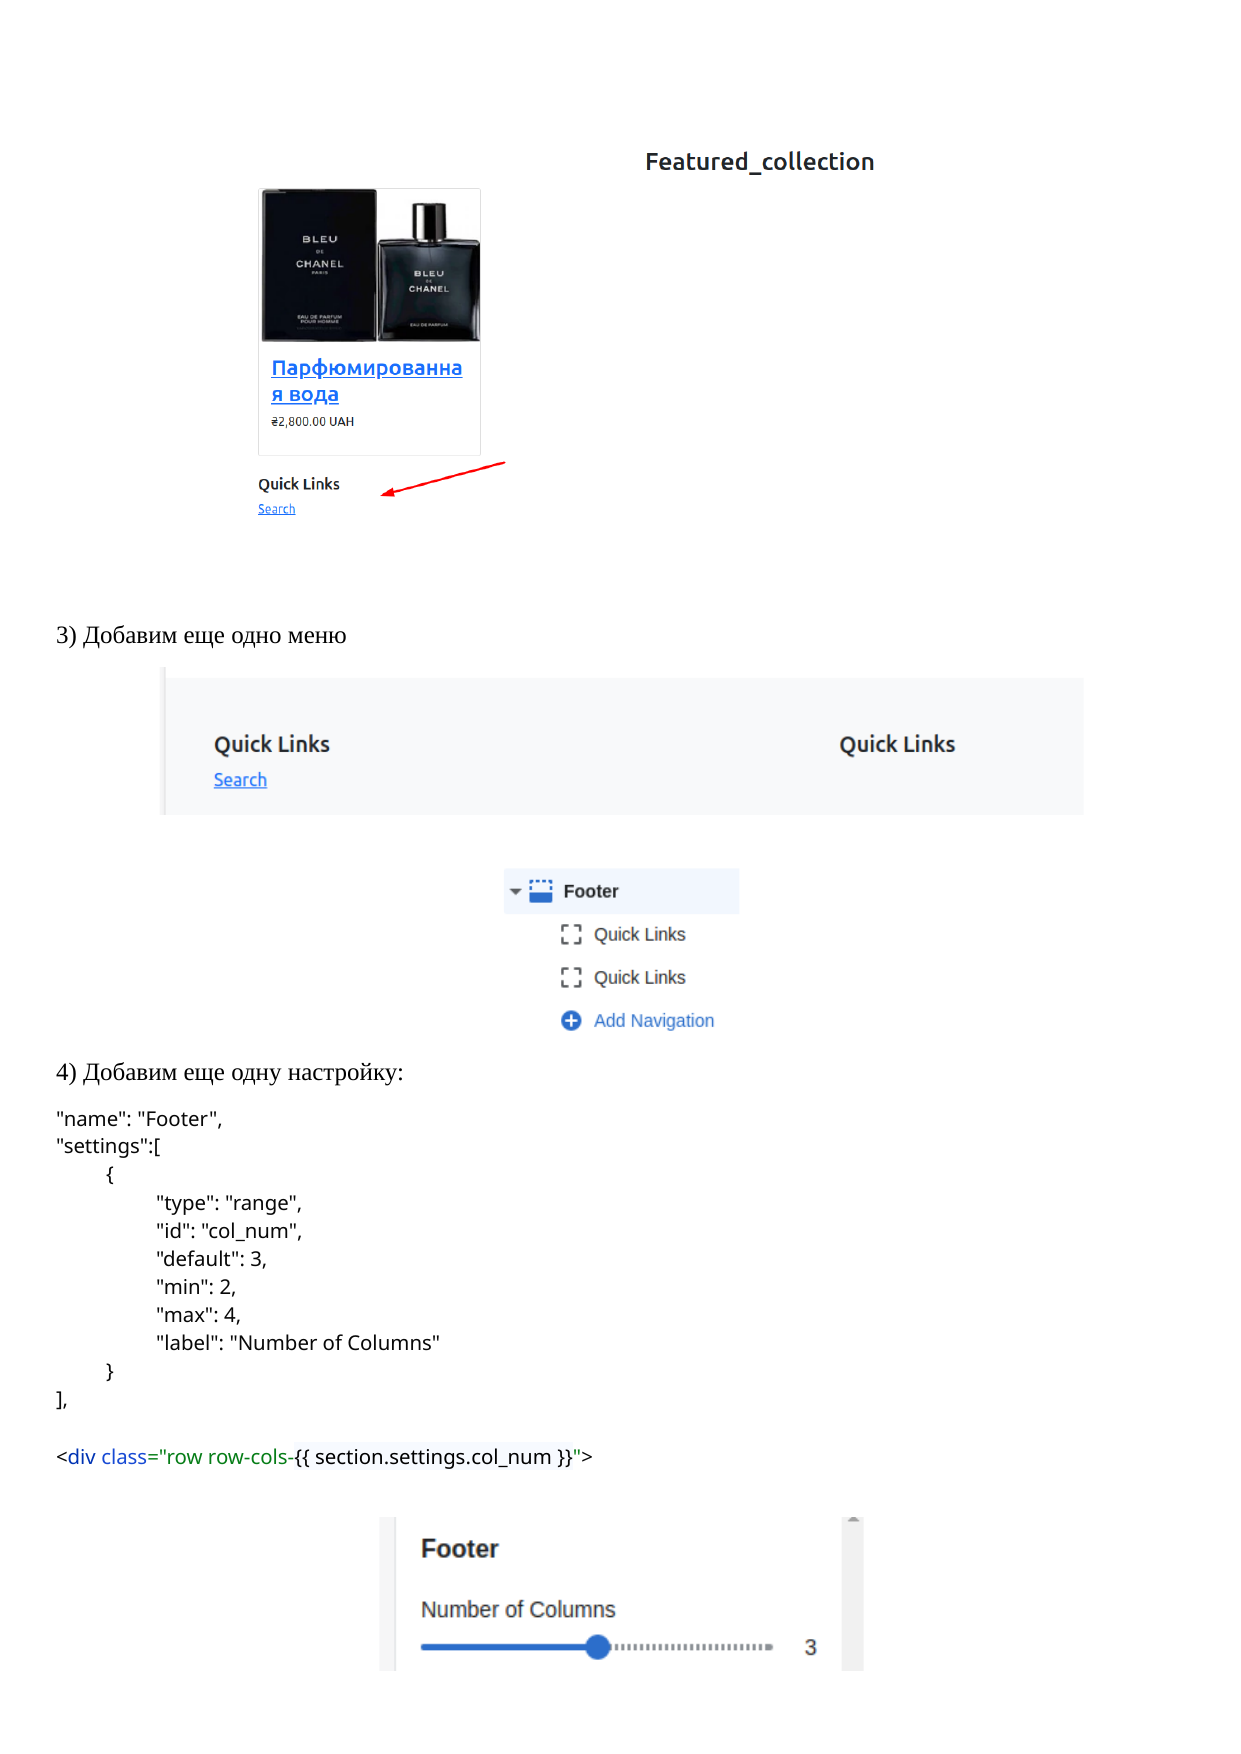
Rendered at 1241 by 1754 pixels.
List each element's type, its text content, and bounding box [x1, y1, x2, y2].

text 4) Добавим еще одну настройку: [56, 1057, 1187, 1085]
text "default": 3, [56, 1244, 1187, 1272]
text { [56, 1160, 1187, 1188]
picture [503, 866, 740, 1041]
picture [379, 1517, 864, 1671]
text <div class="row row-cols-{{ section.settings.col_num }}"> [56, 1442, 1187, 1470]
text "min": 2, [56, 1272, 1187, 1301]
picture [146, 118, 1097, 568]
text "label": "Number of Columns" [56, 1329, 1187, 1357]
text } [56, 1357, 1187, 1385]
text "max": 4, [56, 1301, 1187, 1329]
text "id": "col_num", [56, 1216, 1187, 1244]
text 3) Добавим еще одно меню [56, 620, 1187, 649]
text "settings":[ [56, 1132, 1187, 1160]
text "name": "Footer", [56, 1104, 1187, 1132]
picture [159, 667, 1084, 815]
text ], [56, 1385, 1187, 1413]
text "type": "range", [56, 1188, 1187, 1216]
